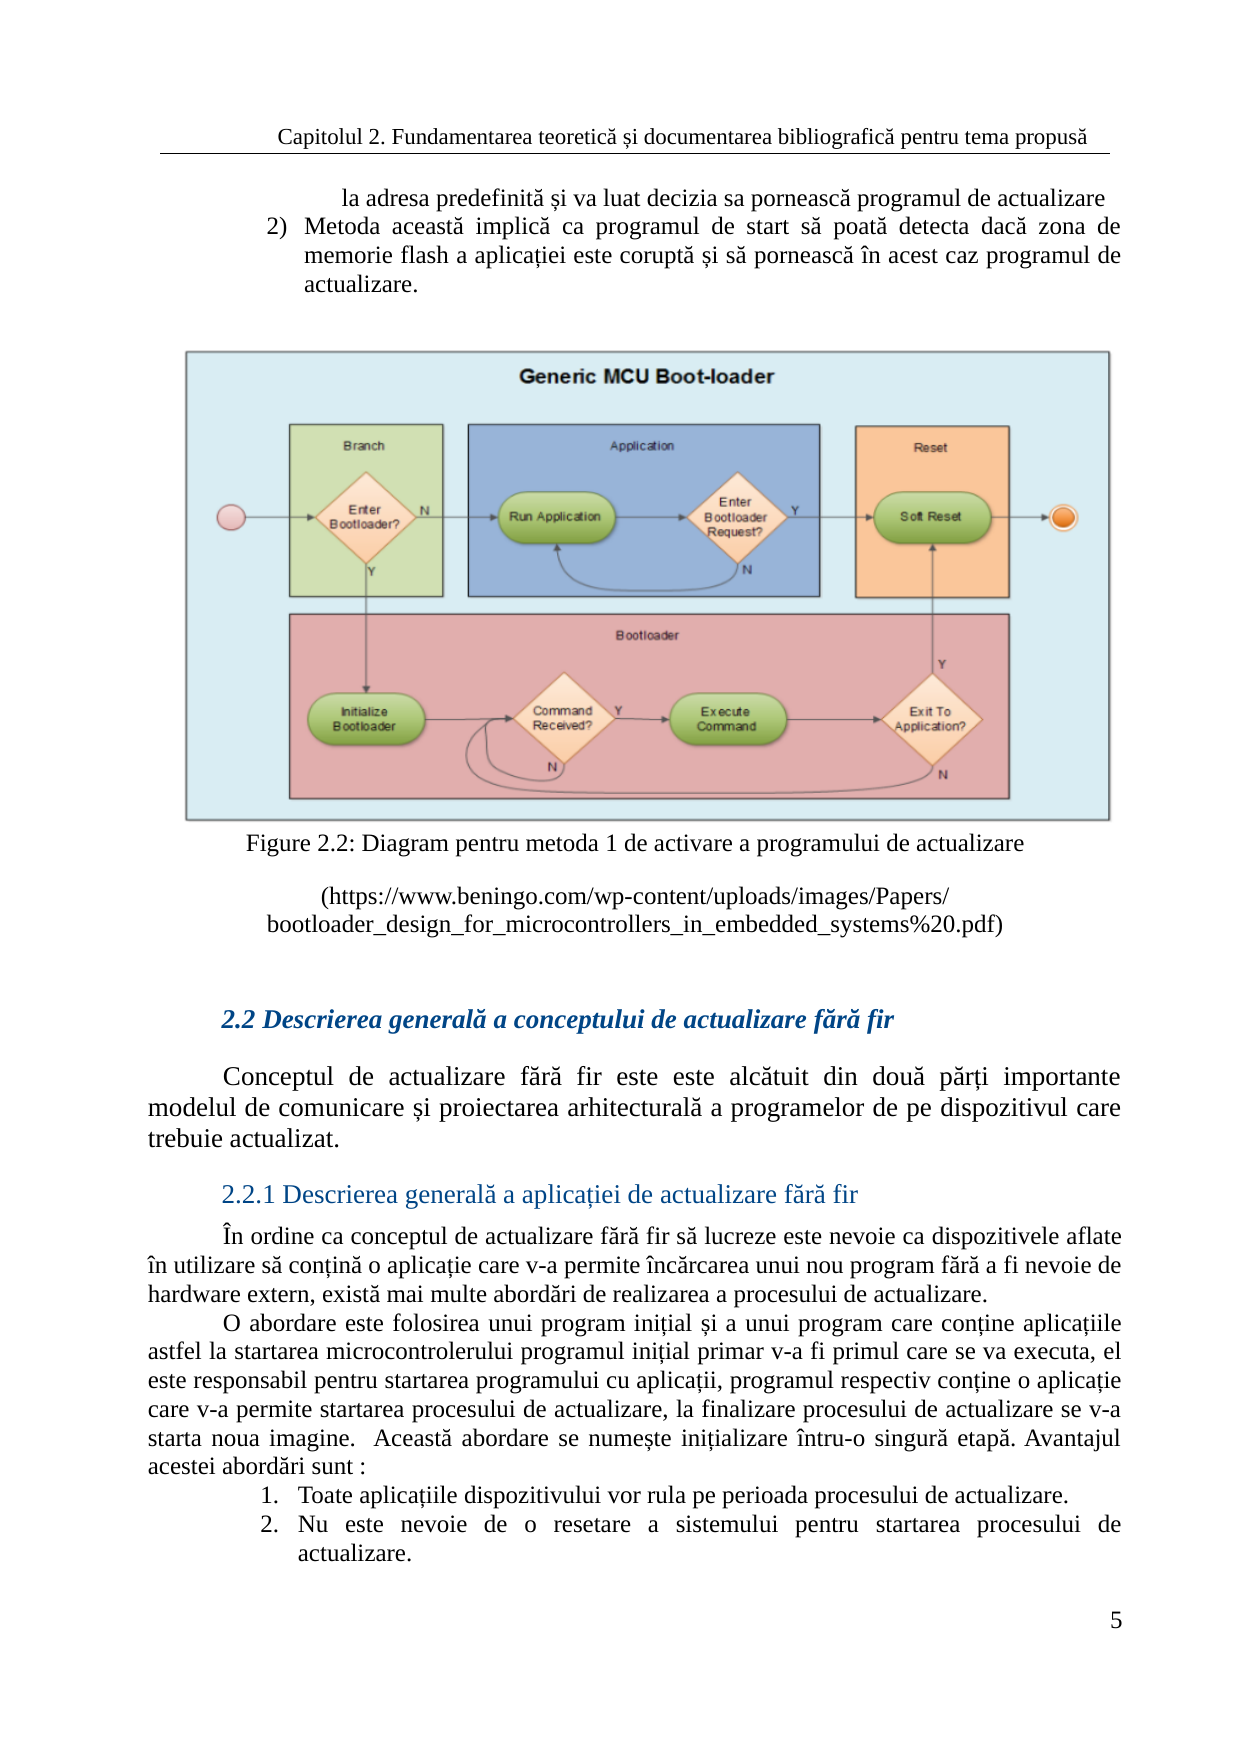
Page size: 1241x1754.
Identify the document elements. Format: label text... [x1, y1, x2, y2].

list Nu este nevoie de o resetare a sistemului pentru startarea procesului de actualizare. [260, 1509, 1122, 1566]
subtitle Conceptul de actualizare fără fir este este alcătuit din două părți importante modelul de comunicare și proiectarea arhitecturală a programelor de pe dispozitivul care trebuie actualizat. [148, 1059, 1122, 1153]
list Metoda această implică ca programul de start să poată detecta dacă zona de memorie flash a aplicației este coruptă și să pornească în acest caz programul de actualizare. [266, 211, 1122, 298]
subtitle 2.2 Descrierea generală a conceptului de actualizare fără fir [221, 1004, 1122, 1035]
list Toate aplicațiile dispozitivului vor rula pe perioada procesului de actualizare. [260, 1480, 1122, 1509]
text Figure 2.2: Diagram pentru metoda 1 de activare a programului de actualizare [148, 823, 1122, 857]
text În ordine ca conceptul de actualizare fără fir să lucreze este nevoie ca dispozitivele aflate în utilizare să conțină o aplicație care v-a permite încărcarea unui nou program fără a fi nevoie de hardware extern, există mai multe abordări de realizarea a procesului de actualizare. [148, 1221, 1122, 1308]
text (https://www.beningo.com/wp-content/uploads/images/Papers/bootloader_design_for_microcontrollers_in_embedded_systems%20.pdf) [148, 881, 1122, 938]
list la adresa predefinită și va luat decizia sa pornească programul de actualizare [304, 183, 1122, 211]
subtitle 2.2.1 Descrierea generală a aplicației de actualizare fără fir [221, 1178, 1122, 1209]
picture [147, 338, 1123, 823]
text O abordare este folosirea unui program inițial și a unui program care conține aplicațiile astfel la startarea microcontrolerului programul inițial primar v-a fi primul care se va executa, el este responsabil pentru startarea programului cu aplicații, programul respectiv conține o aplicație care v-a permite startarea procesului de actualizare, la finalizare procesului de actualizare se v-a starta noua imagine. Această abordare se numește inițializare întru-o singură etapă. Avantajul acestei abordări sunt : [148, 1308, 1122, 1480]
